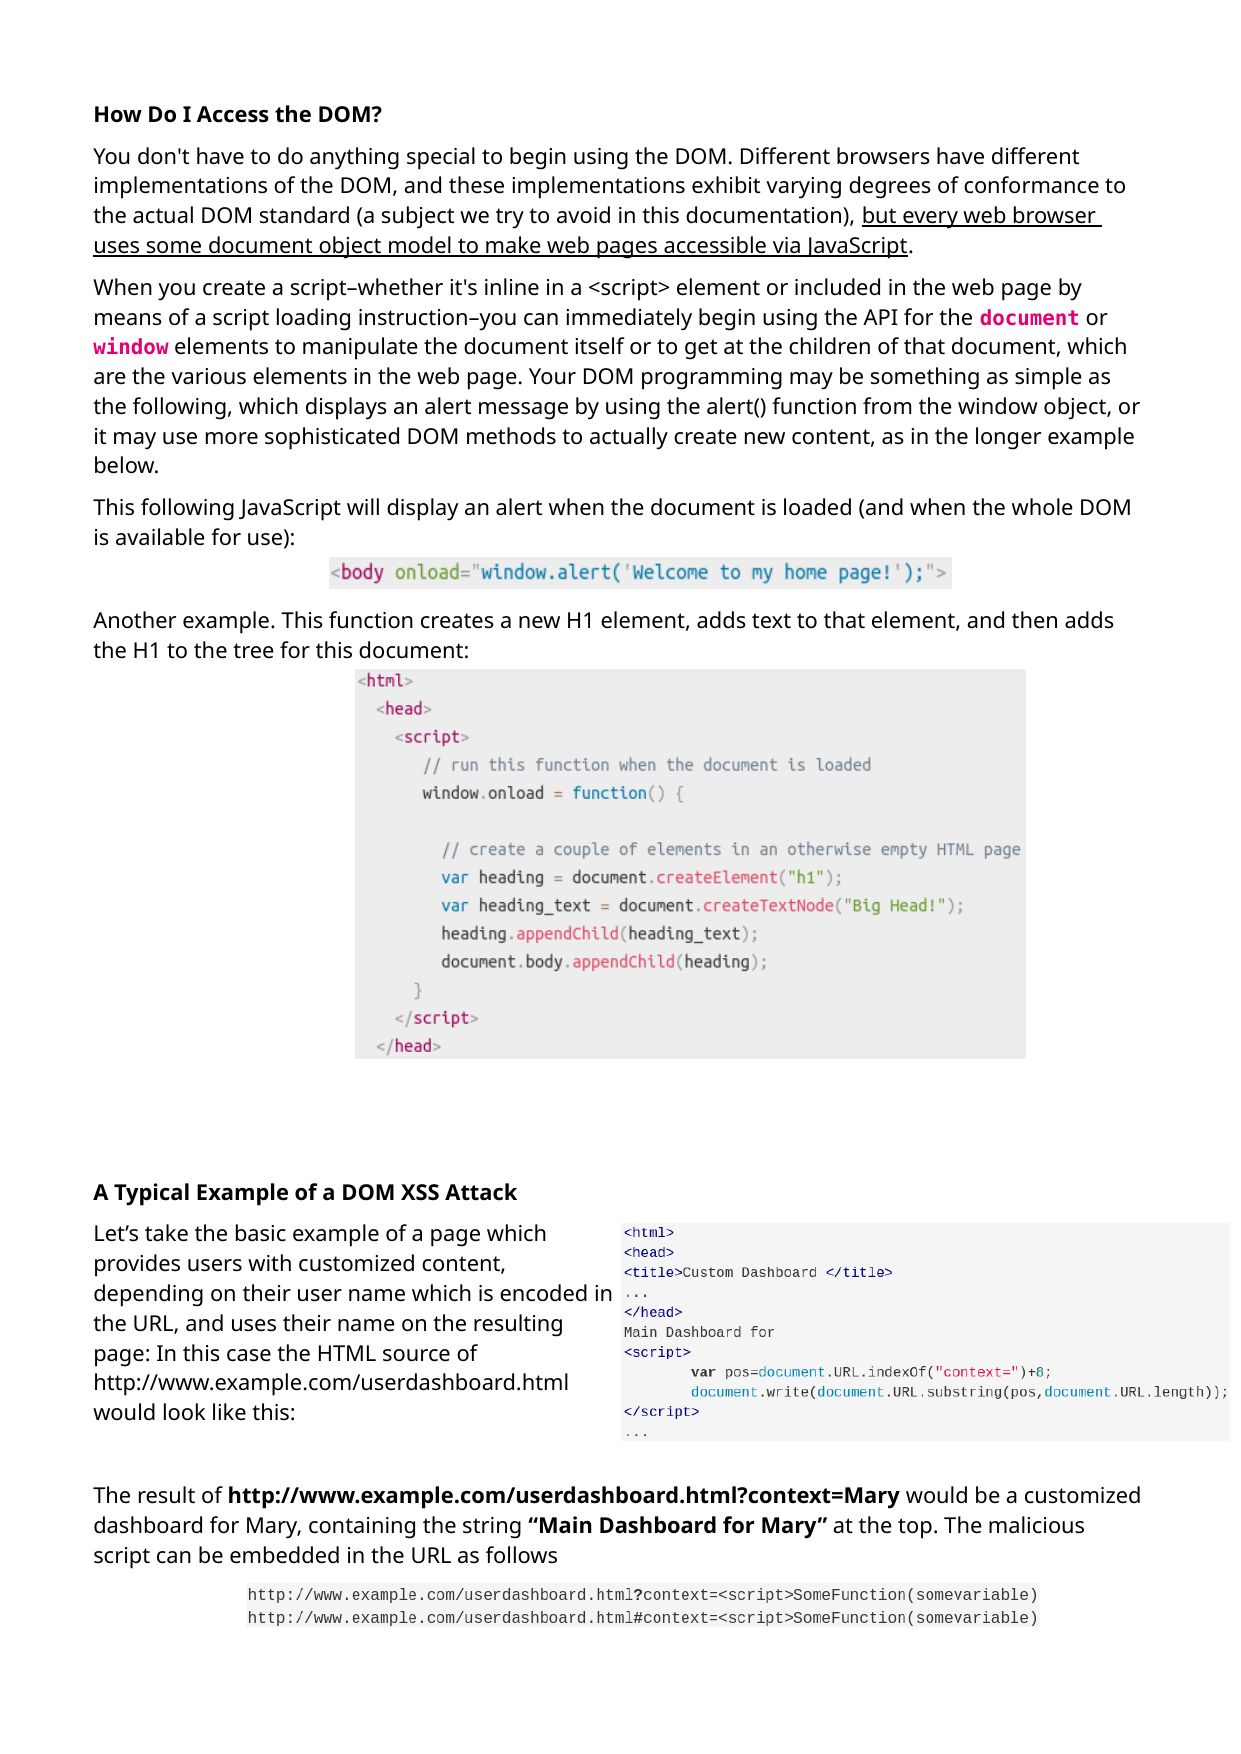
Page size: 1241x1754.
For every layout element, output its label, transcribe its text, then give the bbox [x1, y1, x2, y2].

text This following JavaScript will display an alert when the document is loaded (and when the whole DOM is available for use): [93, 492, 1147, 552]
text When you create a script–whether it's inline in a <script> element or included in the web page by means of a script loading instruction–you can immediately begin using the API for the document or window elements to manipulate the document itself or to get at the children of that document, which are the various elements in the web page. Your DOM programming may be something as simple as the following, which displays an alert message by using the alert() function from the window object, or it may use more sophisticated DOM methods to actually create new content, as in the longer example below. [93, 272, 1147, 480]
text The result of http://www.example.com/userdashboard.html?context=Mary would be a customized dashboard for Mary, containing the string “Main Dashboard for Mary” at the top. The malicious script can be embedded in the URL as follows [93, 1480, 1147, 1570]
text A Typical Example of a DOM XSS Attack [93, 1177, 1147, 1206]
picture [355, 669, 1027, 1059]
text Another example. This function creates a new H1 element, adds text to that element, and then adds the H1 to the tree for this document: [93, 605, 1147, 665]
picture [246, 1583, 1040, 1627]
picture [621, 1223, 1230, 1441]
text Let’s take the basic example of a page which provides users with customized content, depending on their user name which is encoded in the URL, and uses their name on the resulting page: In this case the HTML source of http://www.example.com/userdashboard.html would look like this: [93, 1218, 1147, 1427]
text How Do I Access the DOM? [93, 99, 1147, 129]
picture [329, 557, 952, 589]
text You don't have to do anything special to begin using the DOM. Different browsers have different implementations of the DOM, and these implementations exhibit varying degrees of conformance to the actual DOM standard (a subject we try to avoid in this documentation), but every web browser uses some document object model to make web pages accessible via JavaScript. [93, 141, 1147, 260]
